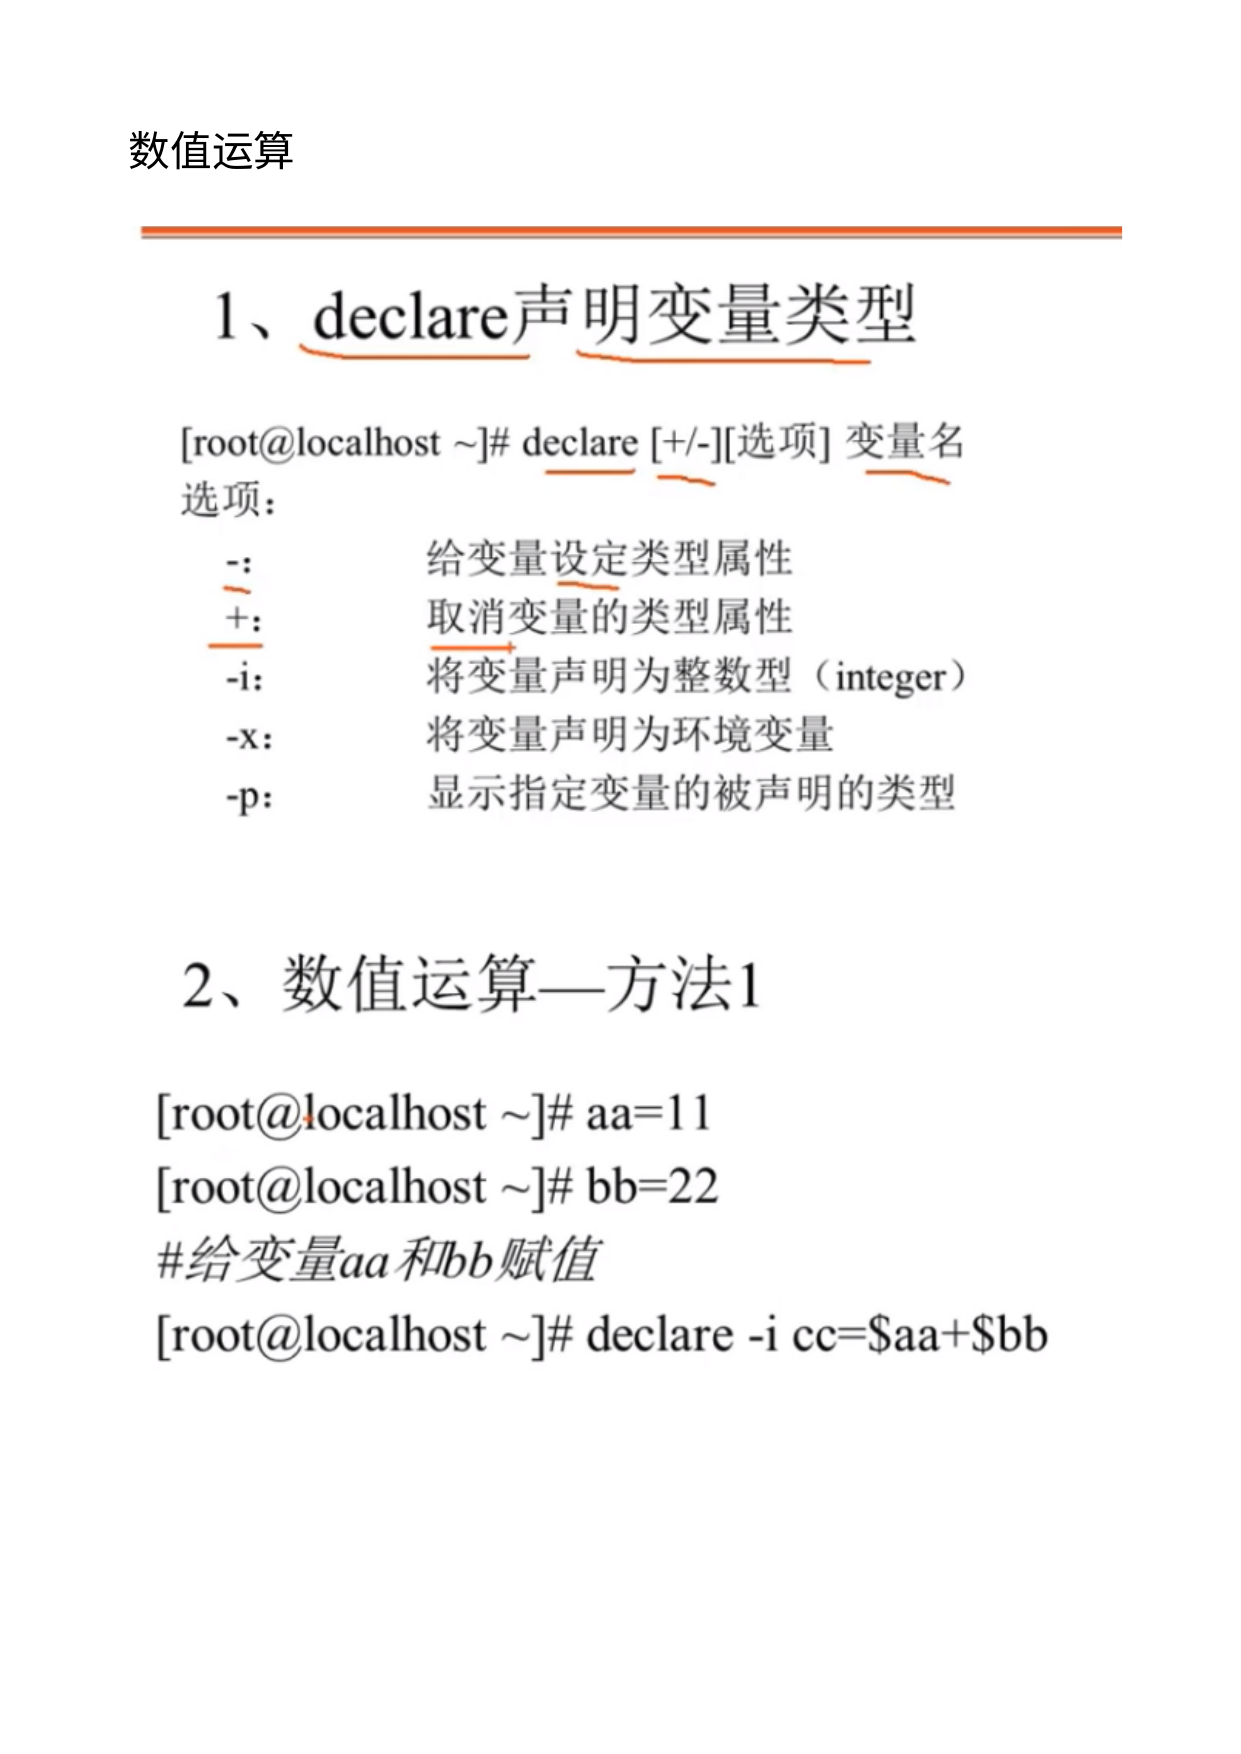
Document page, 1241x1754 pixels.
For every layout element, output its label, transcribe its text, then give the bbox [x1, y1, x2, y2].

text 数值运算 [118, 118, 1122, 178]
picture [118, 226, 1123, 903]
picture [118, 950, 1123, 1407]
